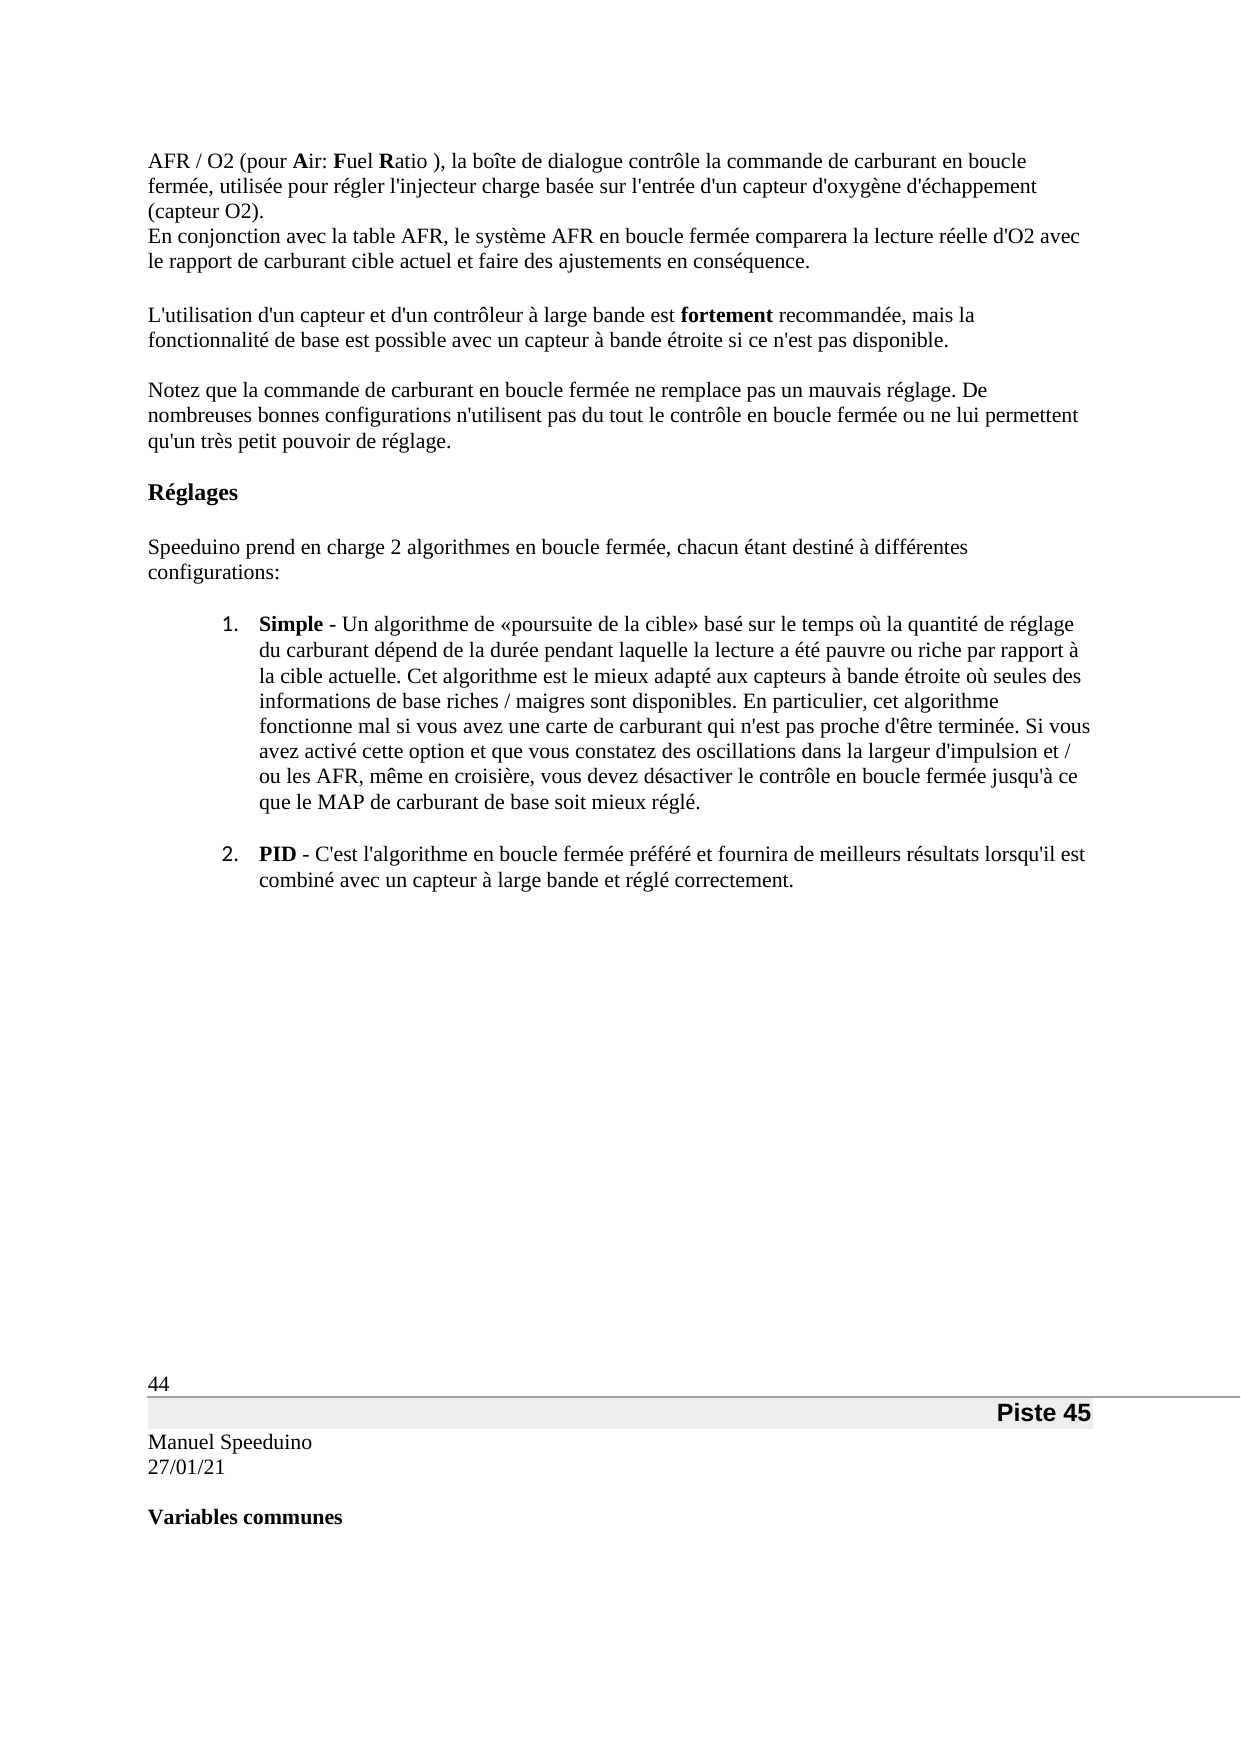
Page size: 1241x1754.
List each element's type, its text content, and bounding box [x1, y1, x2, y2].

list PID - C'est l'algorithme en boucle fermée préféré et fournira de meilleurs résultats lorsqu'il est combiné avec un capteur à large bande et réglé correctement. [221, 839, 1093, 892]
text Réglages [148, 478, 1093, 506]
text Manuel Speeduino [148, 1429, 1093, 1454]
text Variables communes [148, 1504, 1093, 1529]
text 44 [148, 1371, 1093, 1396]
text 27/01/21 [148, 1454, 1093, 1479]
text L'utilisation d'un capteur et d'un contrôleur à large bande est fortement recommandée, mais la fonctionnalité de base est possible avec un capteur à bande étroite si ce n'est pas disponible. [148, 302, 1093, 352]
list Simple - Un algorithme de «poursuite de la cible» basé sur le temps où la quantité de réglage du carburant dépend de la durée pendant laquelle la lecture a été pauvre ou riche par rapport à la cible actuelle. Cet algorithme est le mieux adapté aux capteurs à bande étroite où seules des informations de base riches / maigres sont disponibles. En particulier, cet algorithme fonctionne mal si vous avez une carte de carburant qui n'est pas proche d'être terminée. Si vous avez activé cette option et que vous constatez des oscillations dans la largeur d'impulsion et / ou les AFR, même en croisière, vous devez désactiver le contrôle en boucle fermée jusqu'à ce que le MAP de carburant de base soit mieux réglé. [221, 609, 1093, 814]
text Notez que la commande de carburant en boucle fermée ne remplace pas un mauvais réglage. De nombreuses bonnes configurations n'utilisent pas du tout le contrôle en boucle fermée ou ne lui permettent qu'un très petit pouvoir de réglage. [148, 377, 1093, 453]
table_header Piste 45 [148, 1398, 1093, 1429]
text En conjonction avec la table AFR, le système AFR en boucle fermée comparera la lecture réelle d'O2 avec le rapport de carburant cible actuel et faire des ajustements en conséquence. [148, 223, 1093, 274]
text AFR / O2 (pour Air: Fuel Ratio ), la boîte de dialogue contrôle la commande de carburant en boucle fermée, utilisée pour régler l'injecteur charge basée sur l'entrée d'un capteur d'oxygène d'échappement (capteur O2). [148, 148, 1093, 223]
text Speeduino prend en charge 2 algorithmes en boucle fermée, chacun étant destiné à différentes configurations: [148, 534, 1093, 584]
